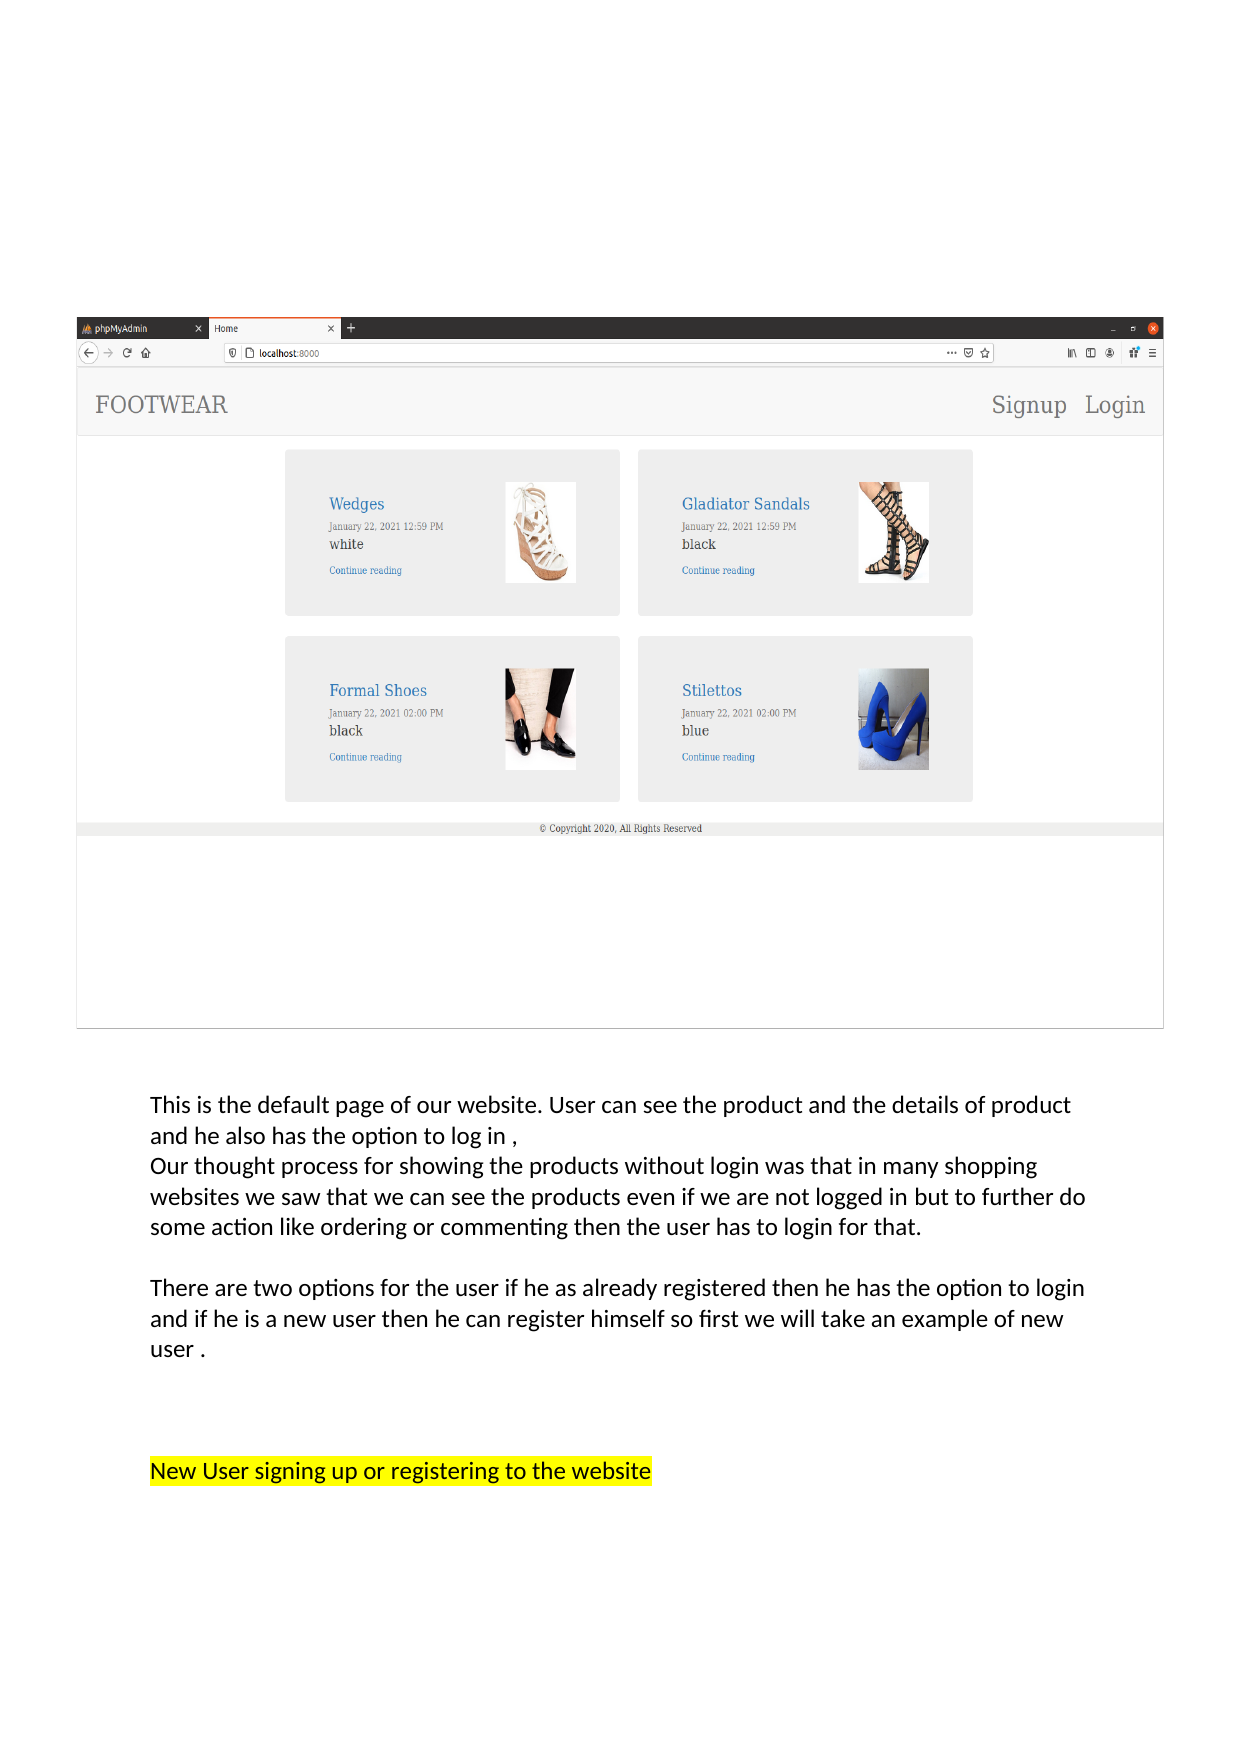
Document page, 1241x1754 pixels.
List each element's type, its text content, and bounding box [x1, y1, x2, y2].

list This is the default page of our website. User can see the product and the details of product and he also has the option to log in , [150, 1089, 1090, 1150]
list Our thought process for showing the products without login was that in many shopping websites we saw that we can see the products even if we are not logged in but to further do some action like ordering or commenting then the user has to login for that. [150, 1150, 1090, 1242]
list New User signing up or registering to the website [150, 1456, 1090, 1486]
list There are two options for the user if he as already registered then he has the option to login and if he is a new user then he can register himself so first we will take an example of new user . [150, 1272, 1090, 1364]
picture [76, 317, 1164, 1029]
